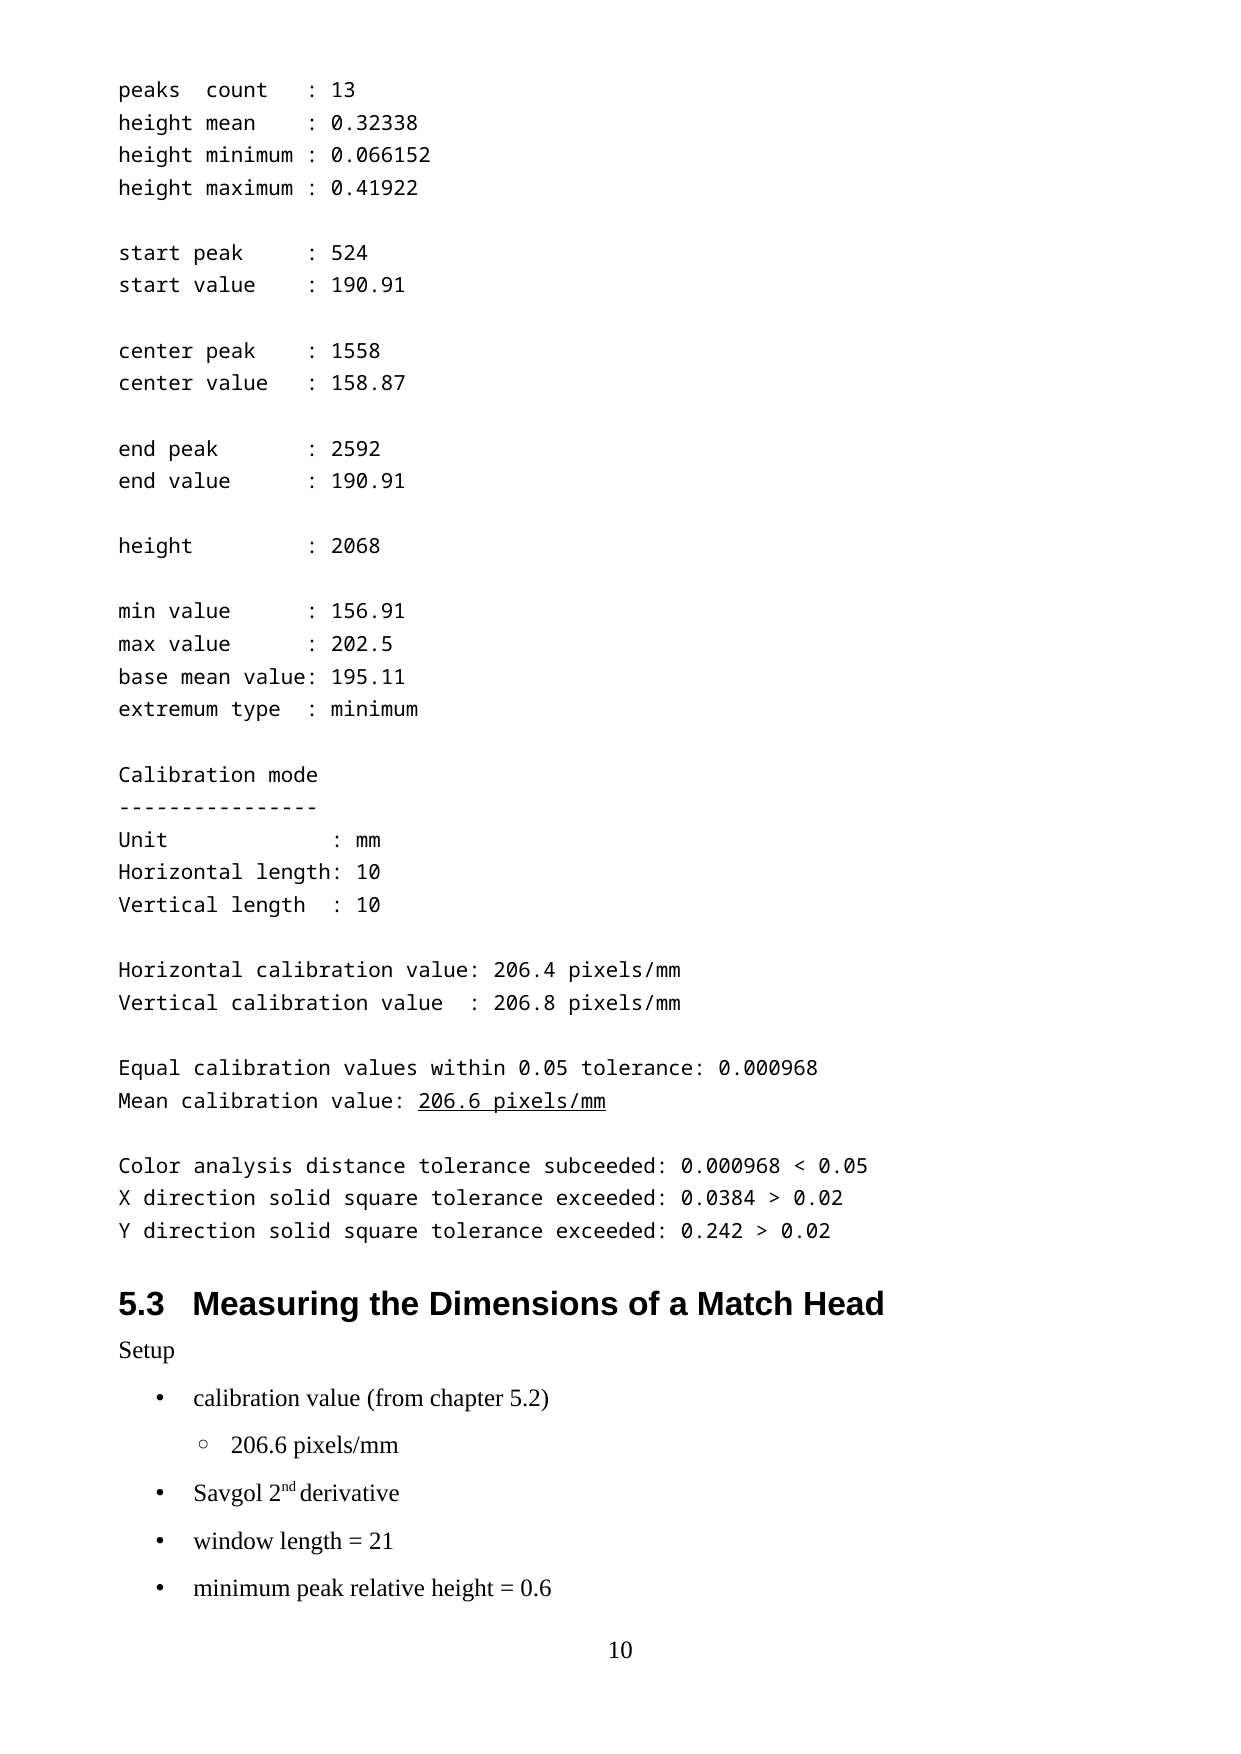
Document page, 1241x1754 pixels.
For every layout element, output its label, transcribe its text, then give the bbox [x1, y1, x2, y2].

list 206.6 pixels/mm [193, 1431, 1122, 1459]
text Setup [118, 1335, 1122, 1364]
list window length = 21 [156, 1526, 1122, 1554]
text --------------------------- peaks count : 13 height mean : 0.32338 height minimum : 0.066152 height maximum : 0.41922 start peak : 524 start value : 190.91 center peak : 1558 center value : 158.87 end peak : 2592 end value : 190.91 height : 2068 min value : 156.91 max value : 202.5 base mean value: 195.11 extremum type : minimum Calibration mode ---------------- Unit : mm Horizontal length: 10 Vertical length : 10 Horizontal calibration value: 206.4 pixels/mm Vertical calibration value : 206.8 pixels/mm Equal calibration values within 0.05 tolerance: 0.000968 Mean calibration value: 206.6 pixels/mm Color analysis distance tolerance subceeded: 0.000968 < 0.05 X direction solid square tolerance exceeded: 0.0384 > 0.02 Y direction solid square tolerance exceeded: 0.242 > 0.02 [118, 75, 1122, 1244]
list minimum peak relative height = 0.6 [156, 1573, 1122, 1602]
list calibration value (from chapter 5.2) [156, 1383, 1122, 1412]
list Savgol 2nd derivative [156, 1478, 1122, 1507]
subtitle Measuring the Dimensions of a Match Head [118, 1284, 1122, 1323]
